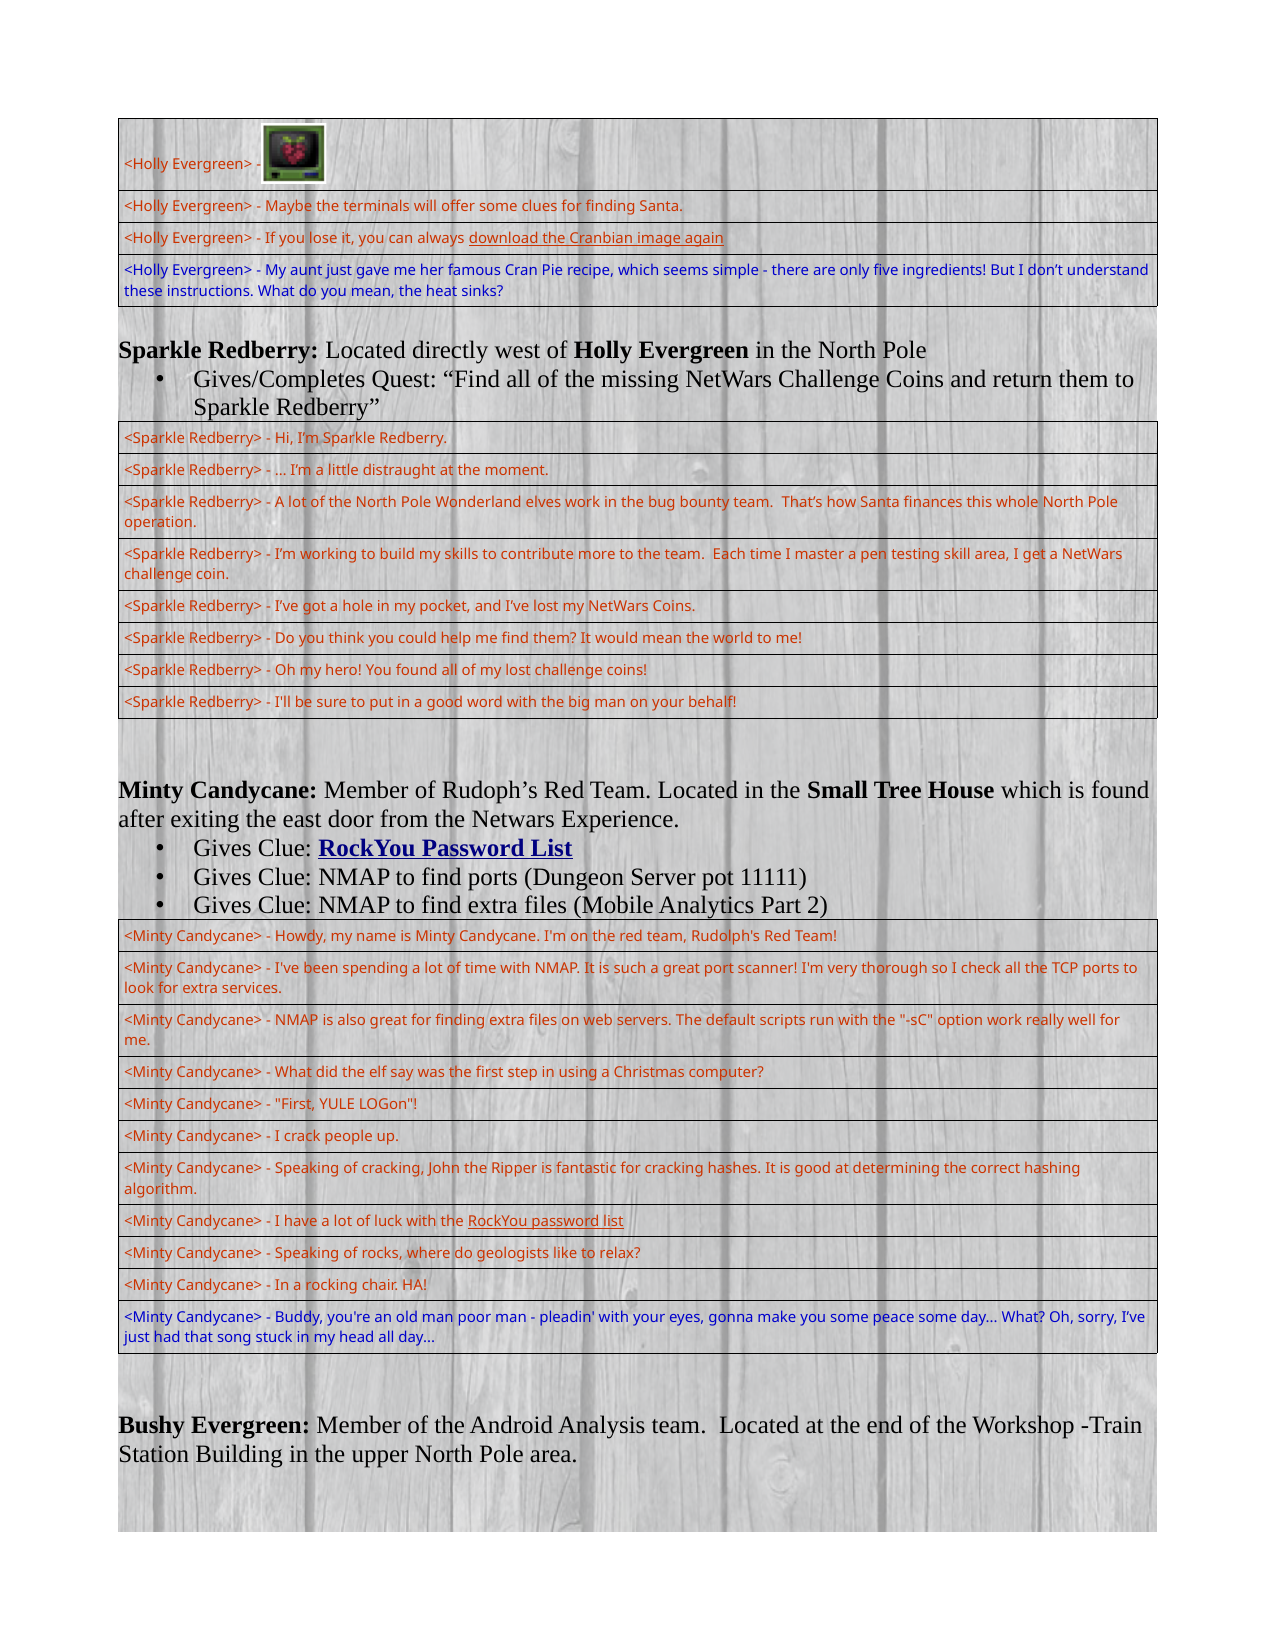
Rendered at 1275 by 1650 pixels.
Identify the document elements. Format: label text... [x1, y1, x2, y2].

table_cell <Sparkle Redberry> - … I’m a little distraught at the moment. [119, 454, 1157, 485]
table_cell <Holly Evergreen> - If you lose it, you can always download the Cranbian image again [119, 223, 1157, 254]
table_cell <Minty Candycane> - I crack people up. [119, 1121, 1157, 1152]
table_cell <Minty Candycane> - What did the elf say was the first step in using a Christmas computer? [119, 1057, 1157, 1088]
list Gives Clue: RockYou Password List [156, 833, 1157, 862]
table_header <Minty Candycane> - Howdy, my name is Minty Candycane. I'm on the red team, Rudolph's Red Team! [119, 920, 1157, 951]
list Gives Clue: NMAP to find ports (Dungeon Server pot 11111) [156, 862, 1157, 890]
table_cell <Sparkle Redberry> - I'll be sure to put in a good word with the big man on your behalf! [119, 687, 1157, 718]
table_cell <Minty Candycane> - Speaking of rocks, where do geologists like to relax? [119, 1237, 1157, 1268]
table_cell <Minty Candycane> - NMAP is also great for finding extra files on web servers. The default scripts run with the "-sC" option work really well for me. [119, 1005, 1157, 1056]
table_cell <Minty Candycane> - Buddy, you're an old man poor man - pleadin' with your eyes, gonna make you some peace some day... What? Oh, sorry, I’ve just had that song stuck in my head all day... [119, 1301, 1157, 1353]
table_cell <Sparkle Redberry> - Oh my hero! You found all of my lost challenge coins! [119, 655, 1157, 686]
table_cell <Minty Candycane> - "First, YULE LOGon"! [119, 1089, 1157, 1120]
text Sparkle Redberry: Located directly west of Holly Evergreen in the North Pole [118, 335, 1157, 364]
table_cell <Minty Candycane> - I have a lot of luck with the RockYou password list [119, 1205, 1157, 1236]
text Minty Candycane: Member of Rudoph’s Red Team. Located in the Small Tree House which is found after exiting the east door from the Netwars Experience. [118, 775, 1157, 833]
list Gives/Completes Quest: “Find all of the missing NetWars Challenge Coins and return them to Sparkle Redberry” [156, 364, 1157, 421]
picture [118, 1468, 1157, 1532]
picture [118, 307, 1157, 335]
picture [118, 719, 1157, 775]
table_cell <Sparkle Redberry> - Do you think you could help me find them? It would mean the world to me! [119, 623, 1157, 654]
text Bushy Evergreen: Member of the Android Analysis team. Located at the end of the Workshop -Train Station Building in the upper North Pole area. [118, 1410, 1157, 1468]
picture [118, 364, 156, 421]
table_cell <Holly Evergreen> - Maybe the terminals will offer some clues for finding Santa. [119, 191, 1157, 222]
picture [261, 123, 327, 184]
list Gives Clue: NMAP to find extra files (Mobile Analytics Part 2) [156, 890, 1157, 919]
table_cell <Sparkle Redberry> - I’ve got a hole in my pocket, and I’ve lost my NetWars Coins. [119, 591, 1157, 622]
table_header <Sparkle Redberry> - Hi, I’m Sparkle Redberry. [119, 422, 1157, 453]
table_cell <Minty Candycane> - In a rocking chair. HA! [119, 1269, 1157, 1300]
table_cell <Minty Candycane> - I've been spending a lot of time with NMAP. It is such a great port scanner! I'm very thorough so I check all the TCP ports to look for extra services. [119, 952, 1157, 1003]
table_cell <Minty Candycane> - Speaking of cracking, John the Ripper is fantastic for cracking hashes. It is good at determining the correct hashing algorithm. [119, 1153, 1157, 1204]
table_cell <Holly Evergreen> - My aunt just gave me her famous Cran Pie recipe, which seems simple - there are only five ingredients! But I don’t understand these instructions. What do you mean, the heat sinks? [119, 255, 1157, 306]
table_cell <Sparkle Redberry> - A lot of the North Pole Wonderland elves work in the bug bounty team. That’s how Santa finances this whole North Pole operation. [119, 486, 1157, 537]
picture [118, 1354, 1157, 1410]
picture [118, 833, 156, 919]
table_cell <Holly Evergreen> - [119, 119, 1157, 190]
table_cell <Sparkle Redberry> - I’m working to build my skills to contribute more to the team. Each time I master a pen testing skill area, I get a NetWars challenge coin. [119, 539, 1157, 590]
